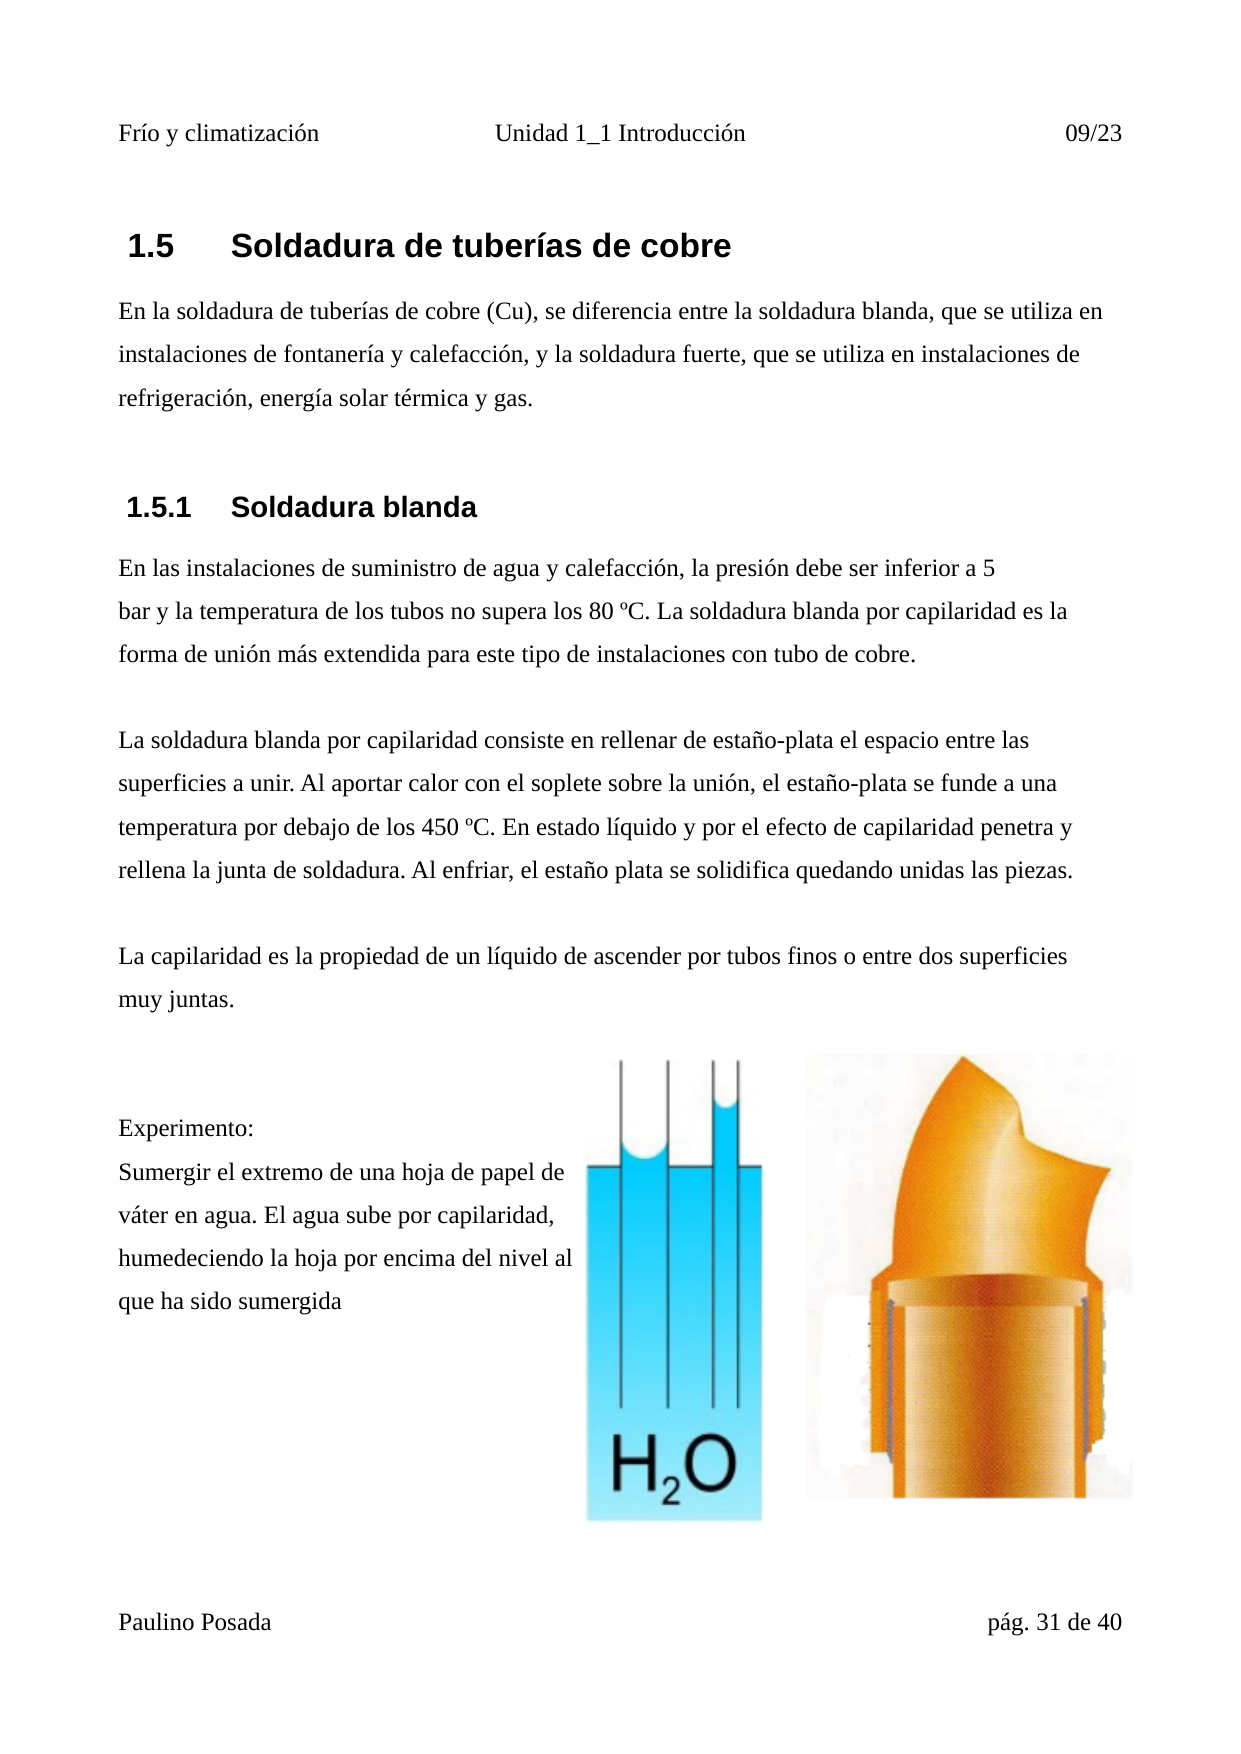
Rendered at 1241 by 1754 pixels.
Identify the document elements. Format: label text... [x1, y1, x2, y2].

text Experimento: Sumergir el extremo de una hoja de papel de váter en agua. El agua sube por capilaridad, humedeciendo la hoja por encima del nivel al que ha sido sumergida [118, 1113, 579, 1315]
text En la soldadura de tuberías de cobre (Cu), se diferencia entre la soldadura blanda, que se utiliza en instalaciones de fontanería y calefacción, y la soldadura fuerte, que se utiliza en instalaciones de refrigeración, energía solar térmica y gas. [118, 296, 1122, 411]
text La capilaridad es la propiedad de un líquido de ascender por tubos finos o entre dos superficies muy juntas. [118, 941, 1122, 1056]
subtitle Soldadura de tuberías de cobre [118, 226, 1122, 264]
picture [579, 1054, 1133, 1524]
text En las instalaciones de suministro de agua y calefacción, la presión debe ser inferior a 5 bar y la temperatura de los tubos no supera los 80 ºC. La soldadura blanda por capilaridad es la forma de unión más extendida para este tipo de instalaciones con tubo de cobre. [118, 553, 1122, 668]
subtitle Soldadura blanda [118, 490, 1122, 523]
text La soldadura blanda por capilaridad consiste en rellenar de estaño-plata el espacio entre las superficies a unir. Al aportar calor con el soplete sobre la unión, el estaño-plata se funde a una temperatura por debajo de los 450 ºC. En estado líquido y por el efecto de capilaridad penetra y rellena la junta de soldadura. Al enfriar, el estaño plata se solidifica quedando unidas las piezas. [118, 682, 1122, 927]
